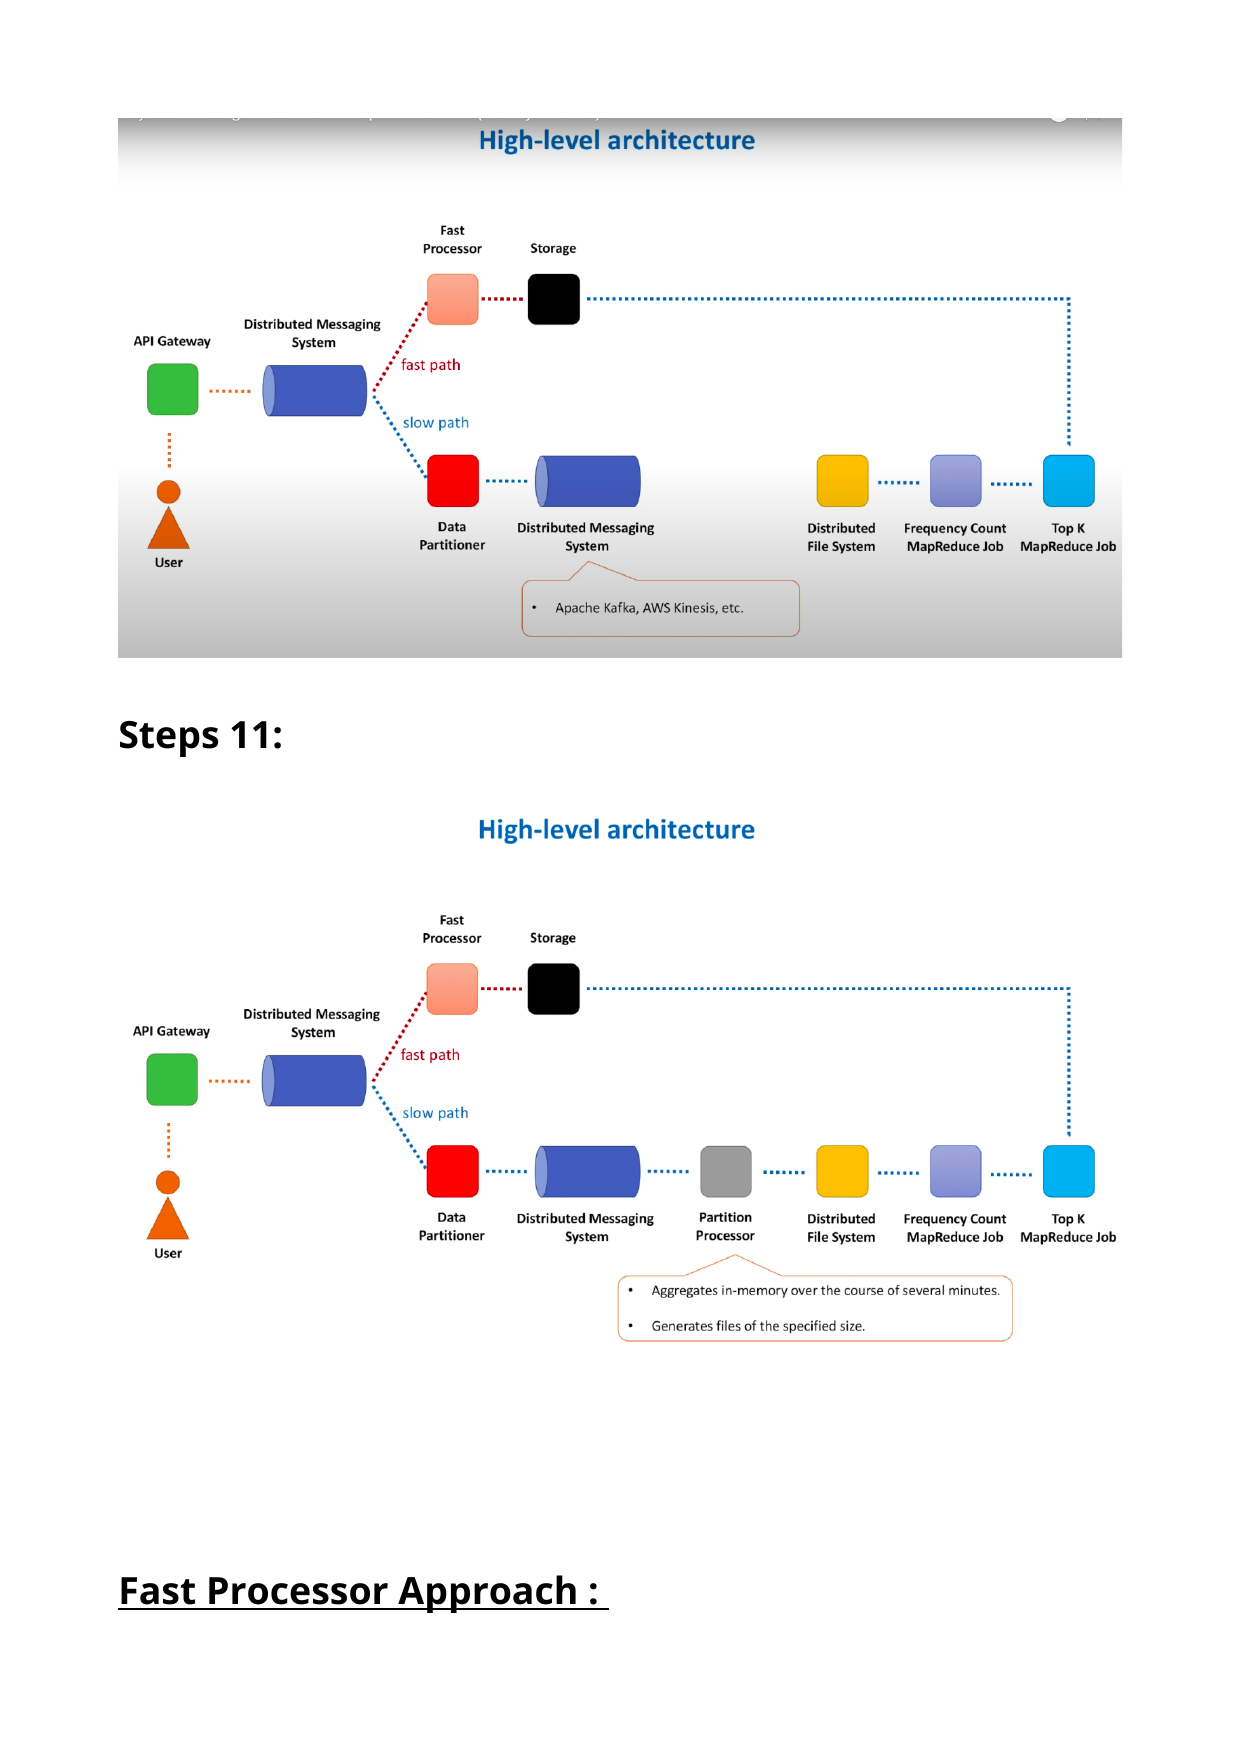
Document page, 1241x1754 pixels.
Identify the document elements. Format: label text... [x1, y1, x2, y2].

picture [118, 811, 1123, 1361]
text Fast Processor Approach : [118, 1564, 1122, 1615]
text Steps 11: [118, 709, 1122, 760]
picture [118, 118, 1123, 658]
